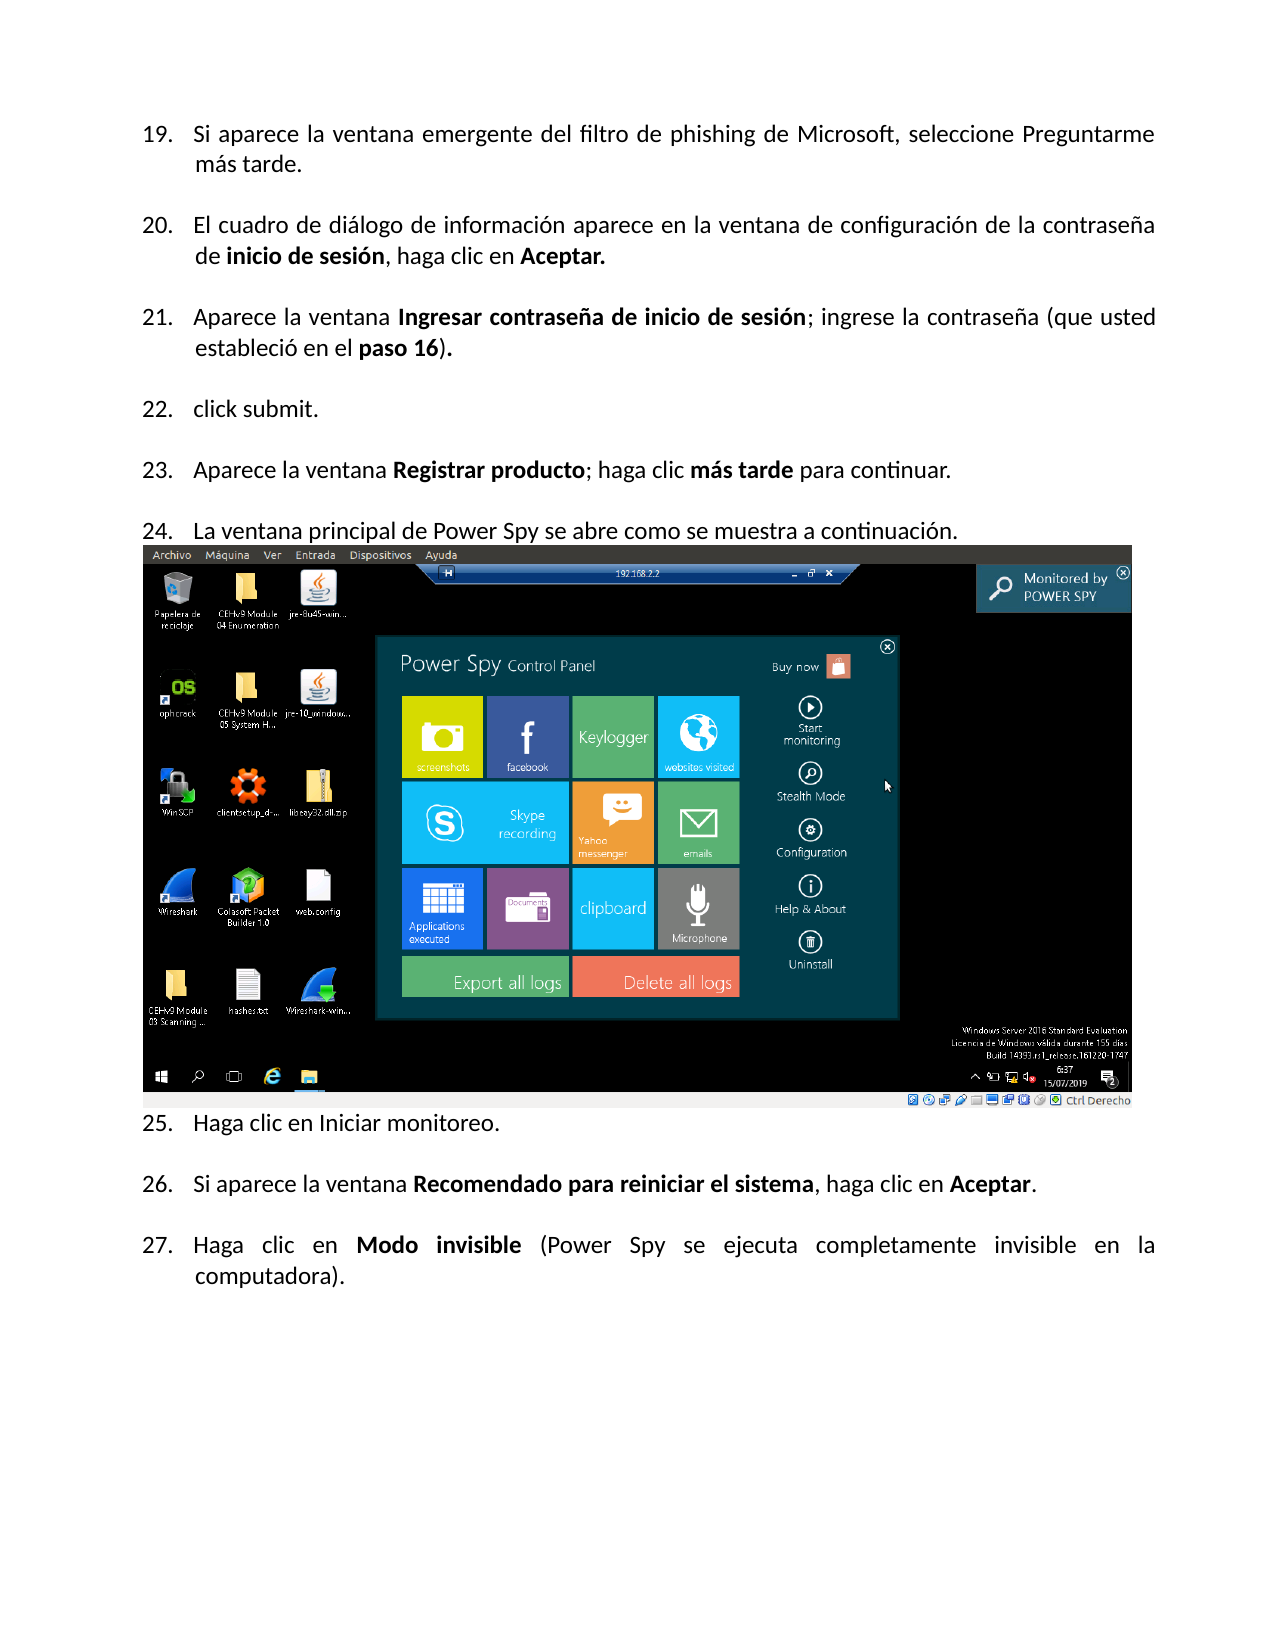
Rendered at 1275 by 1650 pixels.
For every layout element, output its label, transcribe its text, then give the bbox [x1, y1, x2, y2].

list La ventana principal de Power Spy se abre como se muestra a continuación. [142, 515, 1157, 545]
list Si aparece la ventana emergente del filtro de phishing de Microsoft, seleccione Preguntarme más tarde. [142, 118, 1157, 179]
list Haga clic en Iniciar monitoreo. [142, 1105, 1157, 1138]
list Si aparece la ventana Recomendado para reiniciar el sistema, haga clic en Aceptar. [142, 1168, 1157, 1199]
list El cuadro de diálogo de información aparece en la ventana de configuración de la contraseña de inicio de sesión, haga clic en Aceptar. [142, 210, 1157, 271]
picture [143, 545, 1132, 1108]
list Aparece la ventana Registrar producto; haga clic más tarde para continuar. [142, 454, 1157, 484]
list Haga clic en Modo invisible (Power Spy se ejecuta completamente invisible en la computadora). [142, 1229, 1157, 1291]
list click submit. [142, 393, 1157, 423]
list Aparece la ventana Ingresar contraseña de inicio de sesión; ingrese la contraseña (que usted estableció en el paso 16). [142, 301, 1157, 362]
